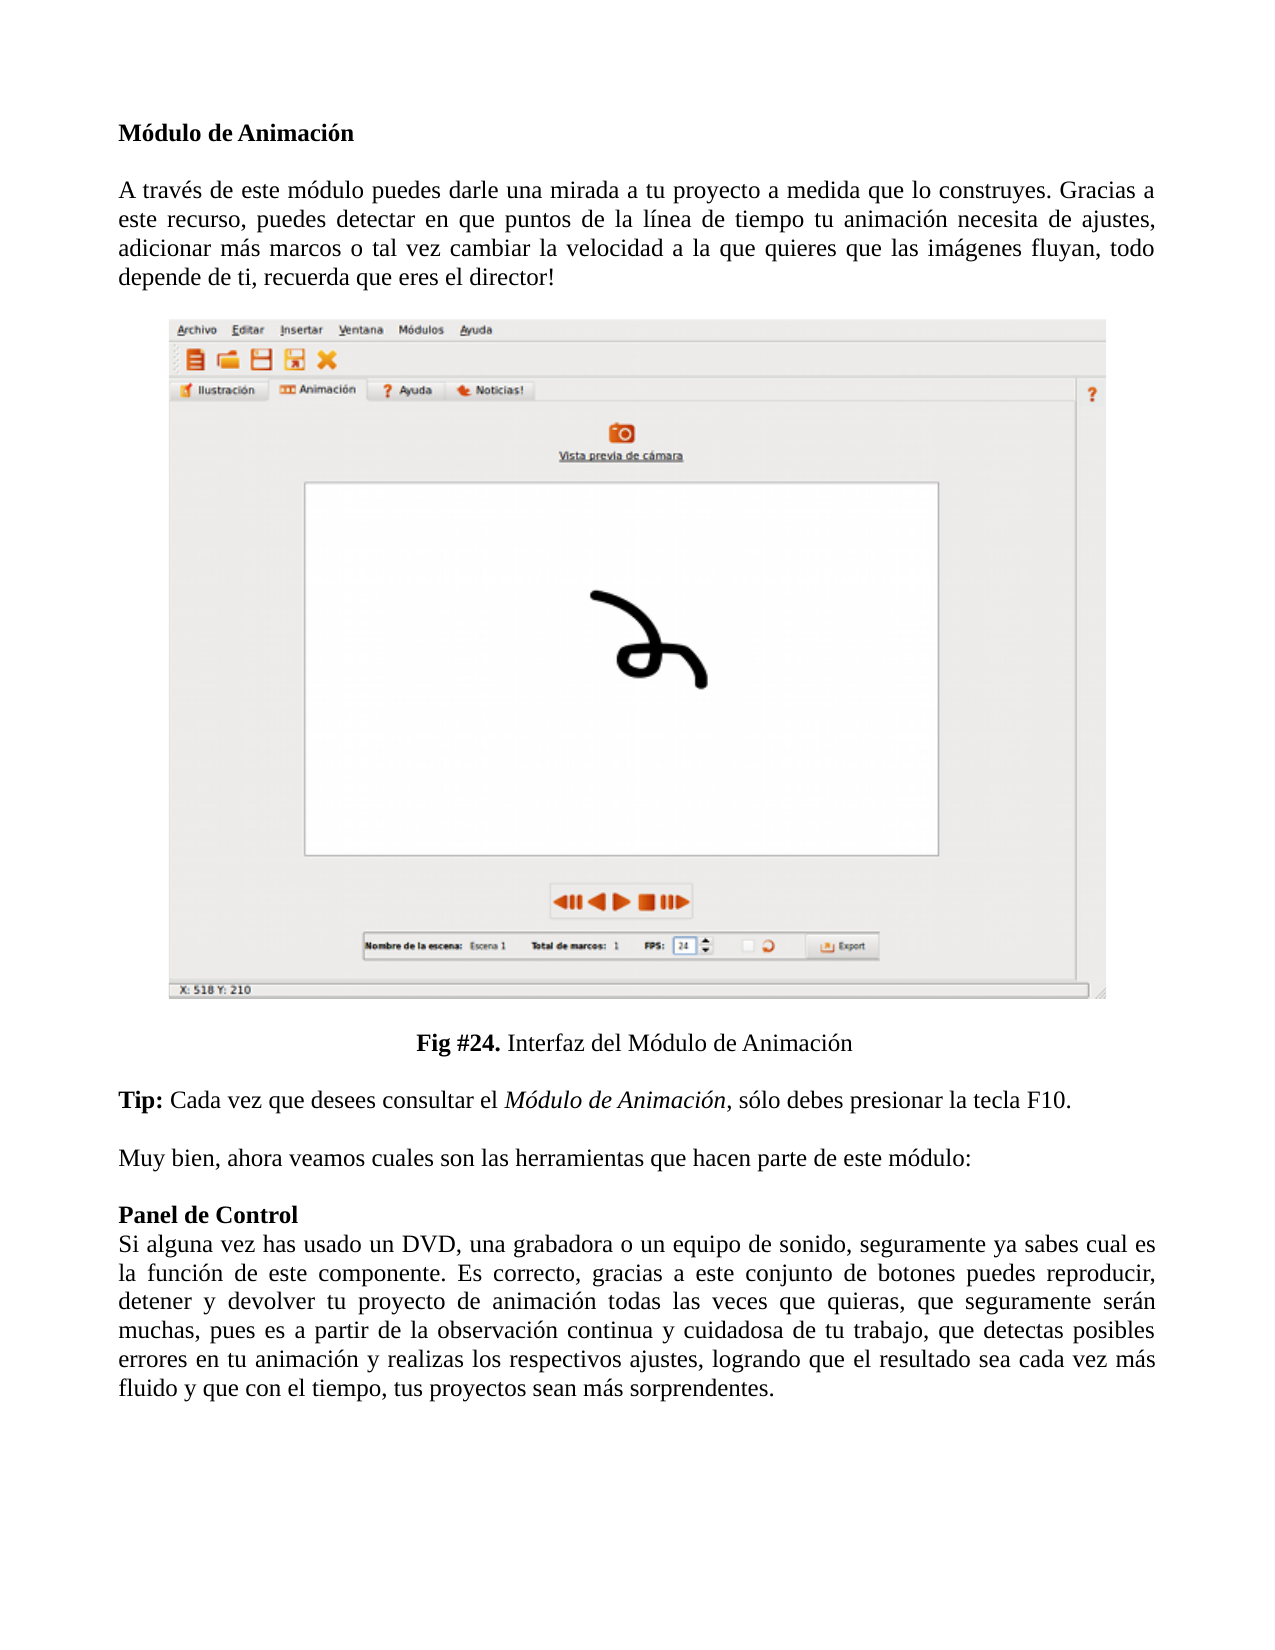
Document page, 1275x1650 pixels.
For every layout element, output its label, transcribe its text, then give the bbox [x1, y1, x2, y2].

text Si alguna vez has usado un DVD, una grabadora o un equipo de sonido, seguramente ya sabes cual es la función de este componente. Es correcto, gracias a este conjunto de botones puedes reproducir, detener y devolver tu proyecto de animación todas las veces que quieras, que seguramente serán muchas, pues es a partir de la observación continua y cuidadosa de tu trabajo, que detectas posibles errores en tu animación y realizas los respectivos ajustes, logrando que el resultado sea cada vez más fluido y que con el tiempo, tus proyectos sean más sorprendentes. [118, 1229, 1157, 1401]
text Módulo de Animación [118, 118, 1157, 147]
text Fig #24. Interfaz del Módulo de Animación [118, 1028, 1157, 1056]
text Panel de Control [118, 1200, 1157, 1229]
text Tip: Cada vez que desees consultar el Módulo de Animación, sólo debes presionar la tecla F10. [118, 1085, 1157, 1114]
text A través de este módulo puedes darle una mirada a tu proyecto a medida que lo construyes. Gracias a este recurso, puedes detectar en que puntos de la línea de tiempo tu animación necesita de ajustes, adicionar más marcos o tal vez cambiar la velocidad a la que quieres que las imágenes fluyan, todo depende de ti, recuerda que eres el director! [118, 176, 1157, 291]
text Muy bien, ahora veamos cuales son las herramientas que hacen parte de este módulo: [118, 1143, 1157, 1171]
picture [168, 319, 1107, 999]
